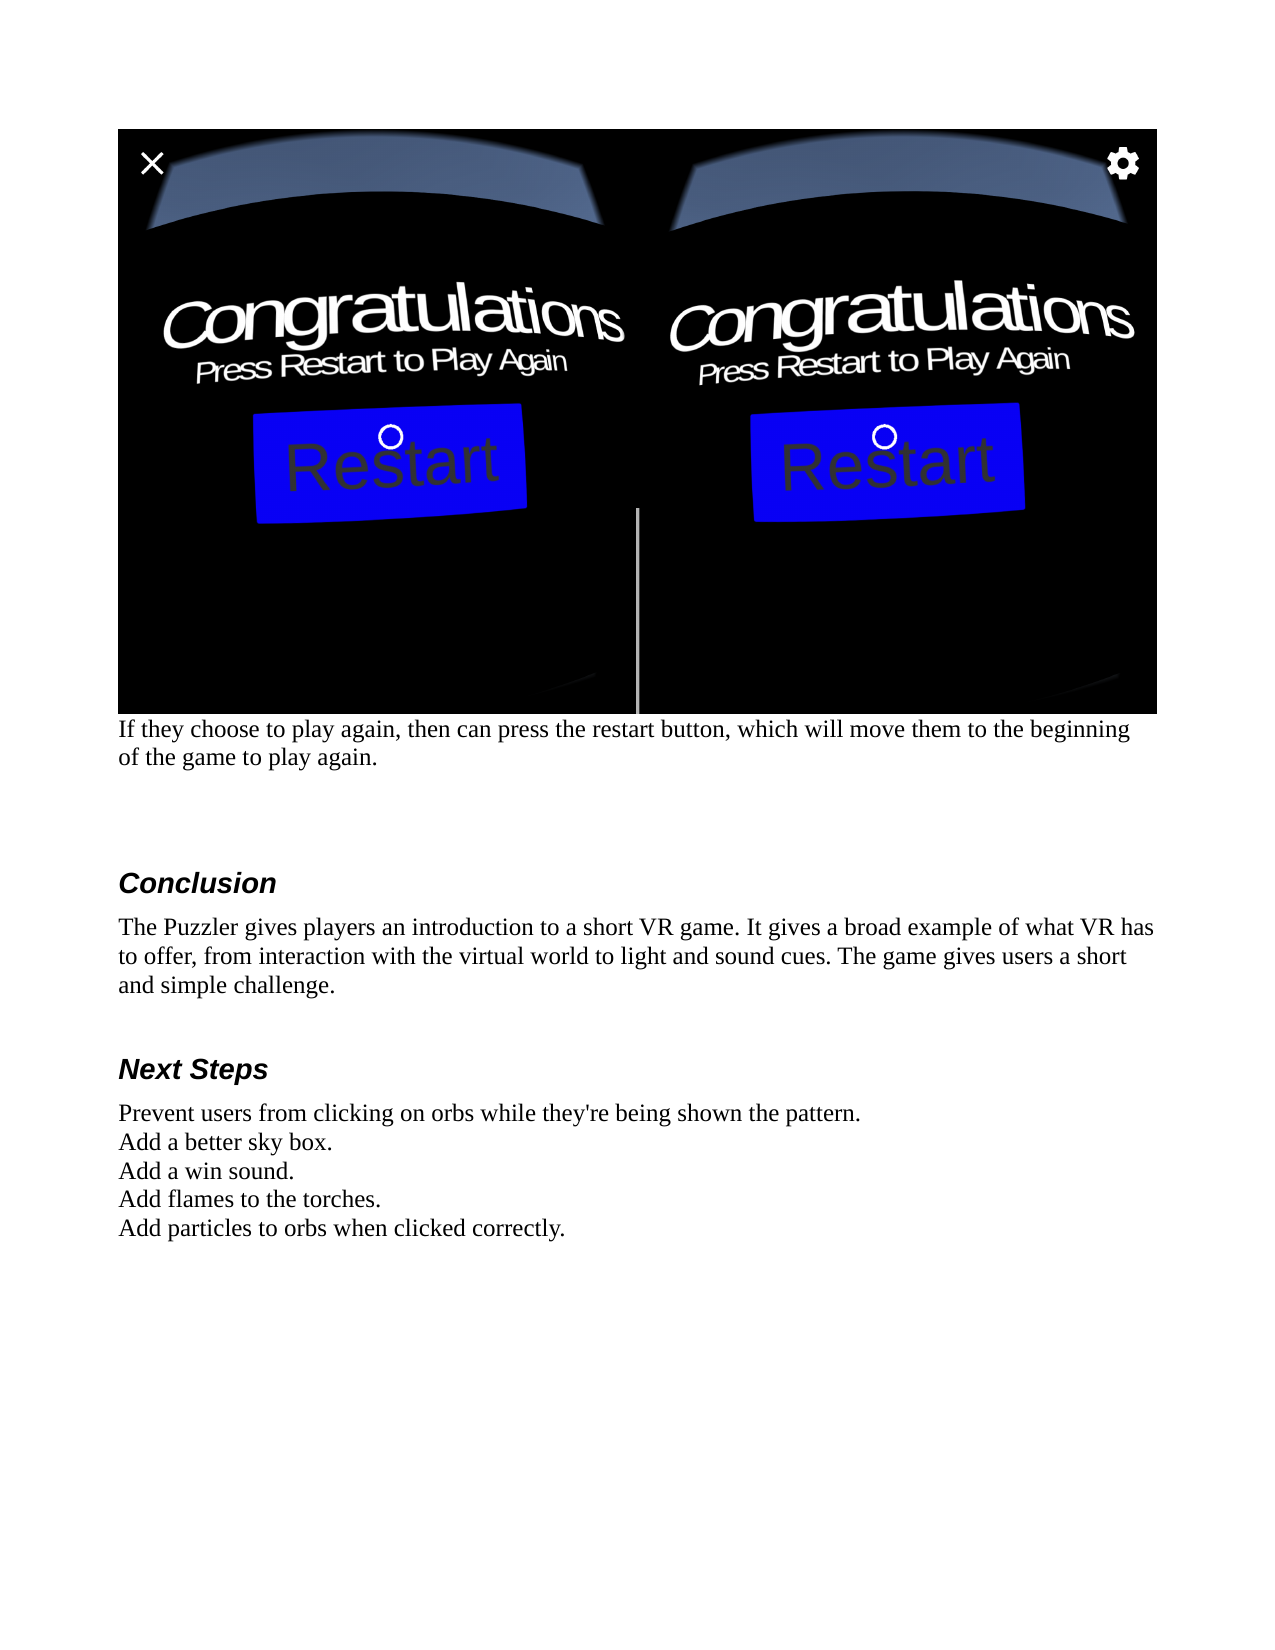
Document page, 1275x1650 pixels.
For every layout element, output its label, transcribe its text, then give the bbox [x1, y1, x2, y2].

text Add flames to the torches. [118, 1184, 1157, 1213]
subtitle Conclusion [118, 866, 1157, 900]
text Prevent users from clicking on orbs while they're being shown the pattern. [118, 1098, 1157, 1127]
text Add a better sky box. [118, 1127, 1157, 1156]
text Add particles to orbs when clicked correctly. [118, 1213, 1157, 1242]
subtitle Next Steps [118, 1052, 1157, 1086]
picture [118, 129, 1157, 714]
text The Puzzler gives players an introduction to a short VR game. It gives a broad example of what VR has to offer, from interaction with the virtual world to light and sound cues. The game gives users a short and simple challenge. [118, 912, 1157, 998]
text [118, 118, 1157, 129]
text Add a win sound. [118, 1156, 1157, 1184]
text If they choose to play again, then can press the restart button, which will move them to the beginning of the game to play again. [118, 714, 1157, 771]
